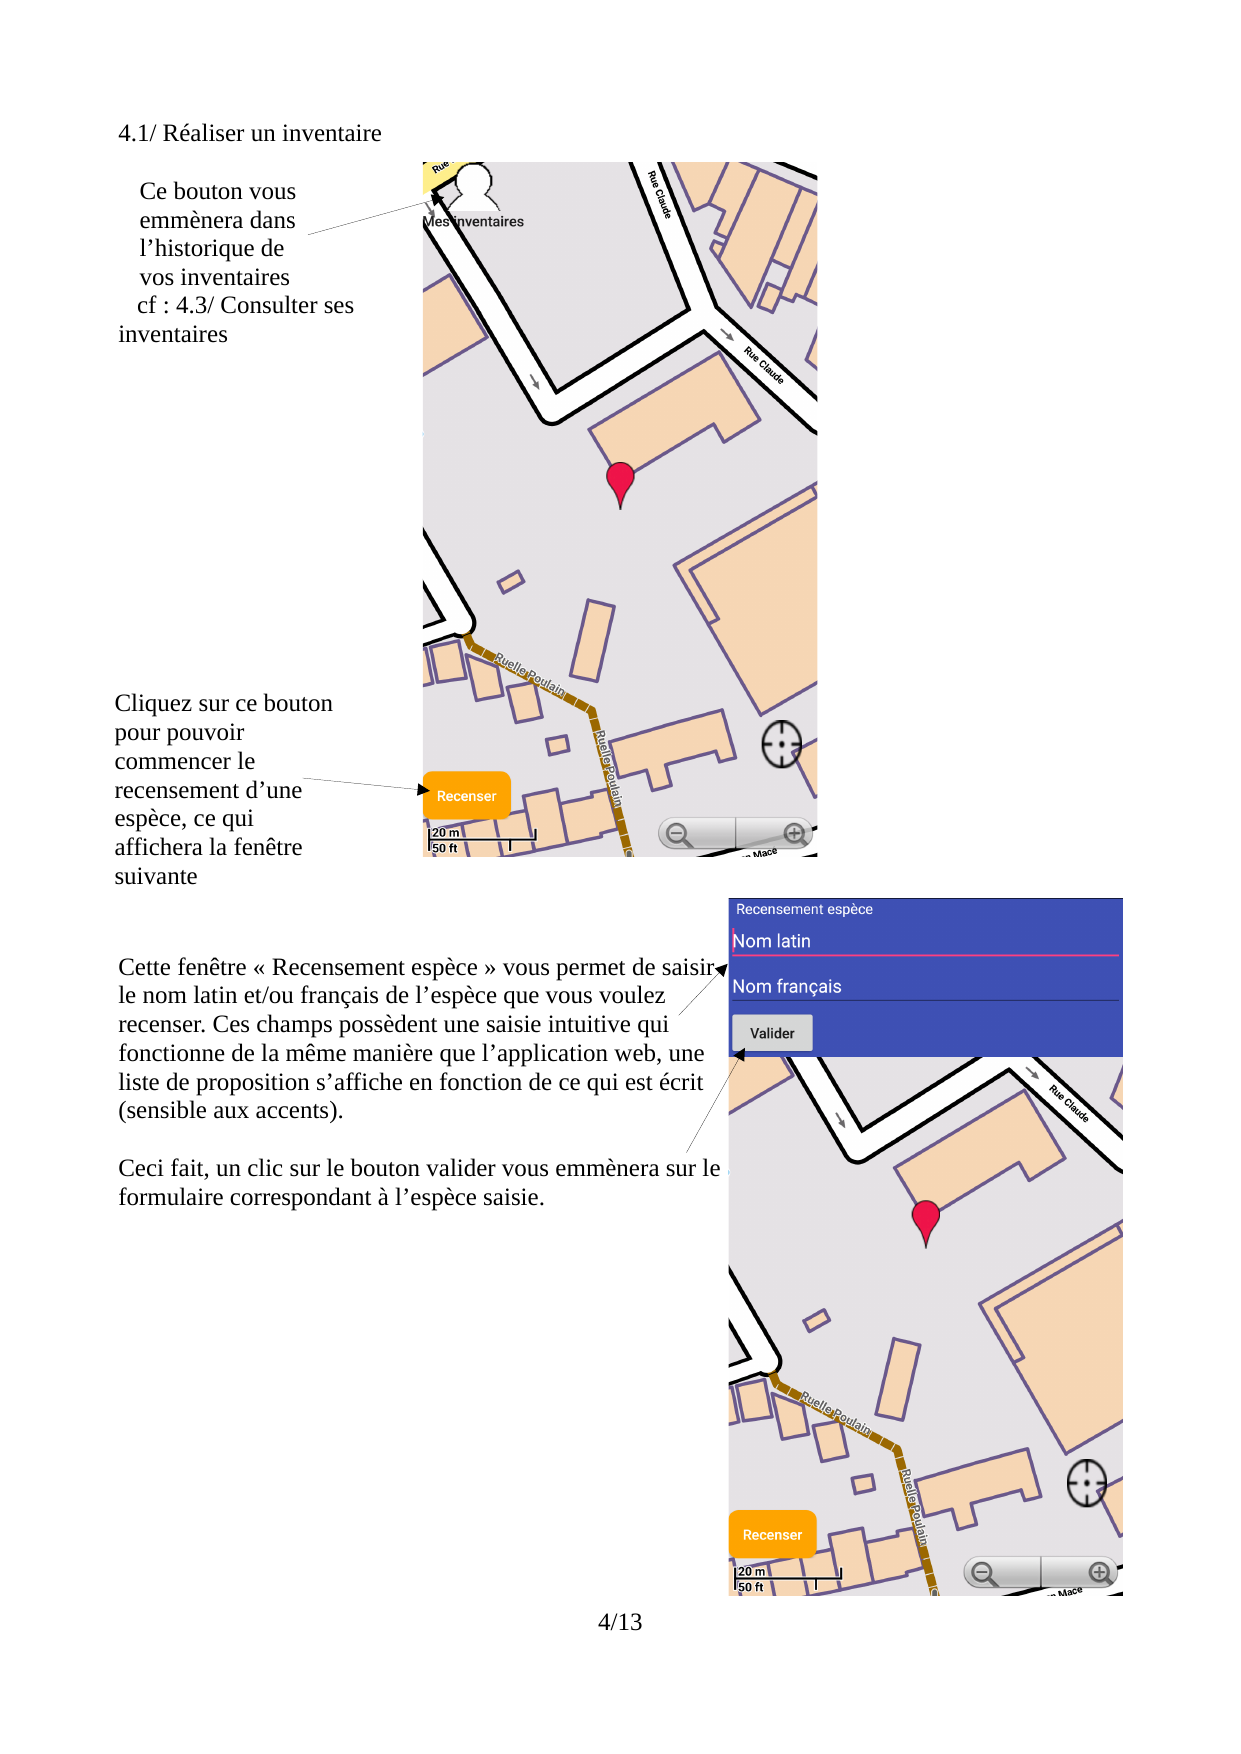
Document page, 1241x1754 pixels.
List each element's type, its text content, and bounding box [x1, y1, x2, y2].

text cf : 4.3/ Consulter ses inventaires [118, 291, 422, 348]
picture [728, 898, 1123, 1596]
text [818, 291, 1122, 348]
picture [422, 162, 818, 857]
text 4.1/ Réaliser un inventaire [118, 118, 1122, 147]
text Ceci fait, un clic sur le bouton valider vous emmènera sur le formulaire correspondant à l’espèce saisie. [118, 1153, 728, 1211]
text Cette fenêtre « Recensement espèce » vous permet de saisir le nom latin et/ou français de l’espèce que vous voulez recenser. Ces champs possèdent une saisie intuitive qui fonctionne de la même manière que l’application web, une liste de proposition s’affiche en fonction de ce qui est écrit (sensible aux accents). [118, 952, 728, 1124]
